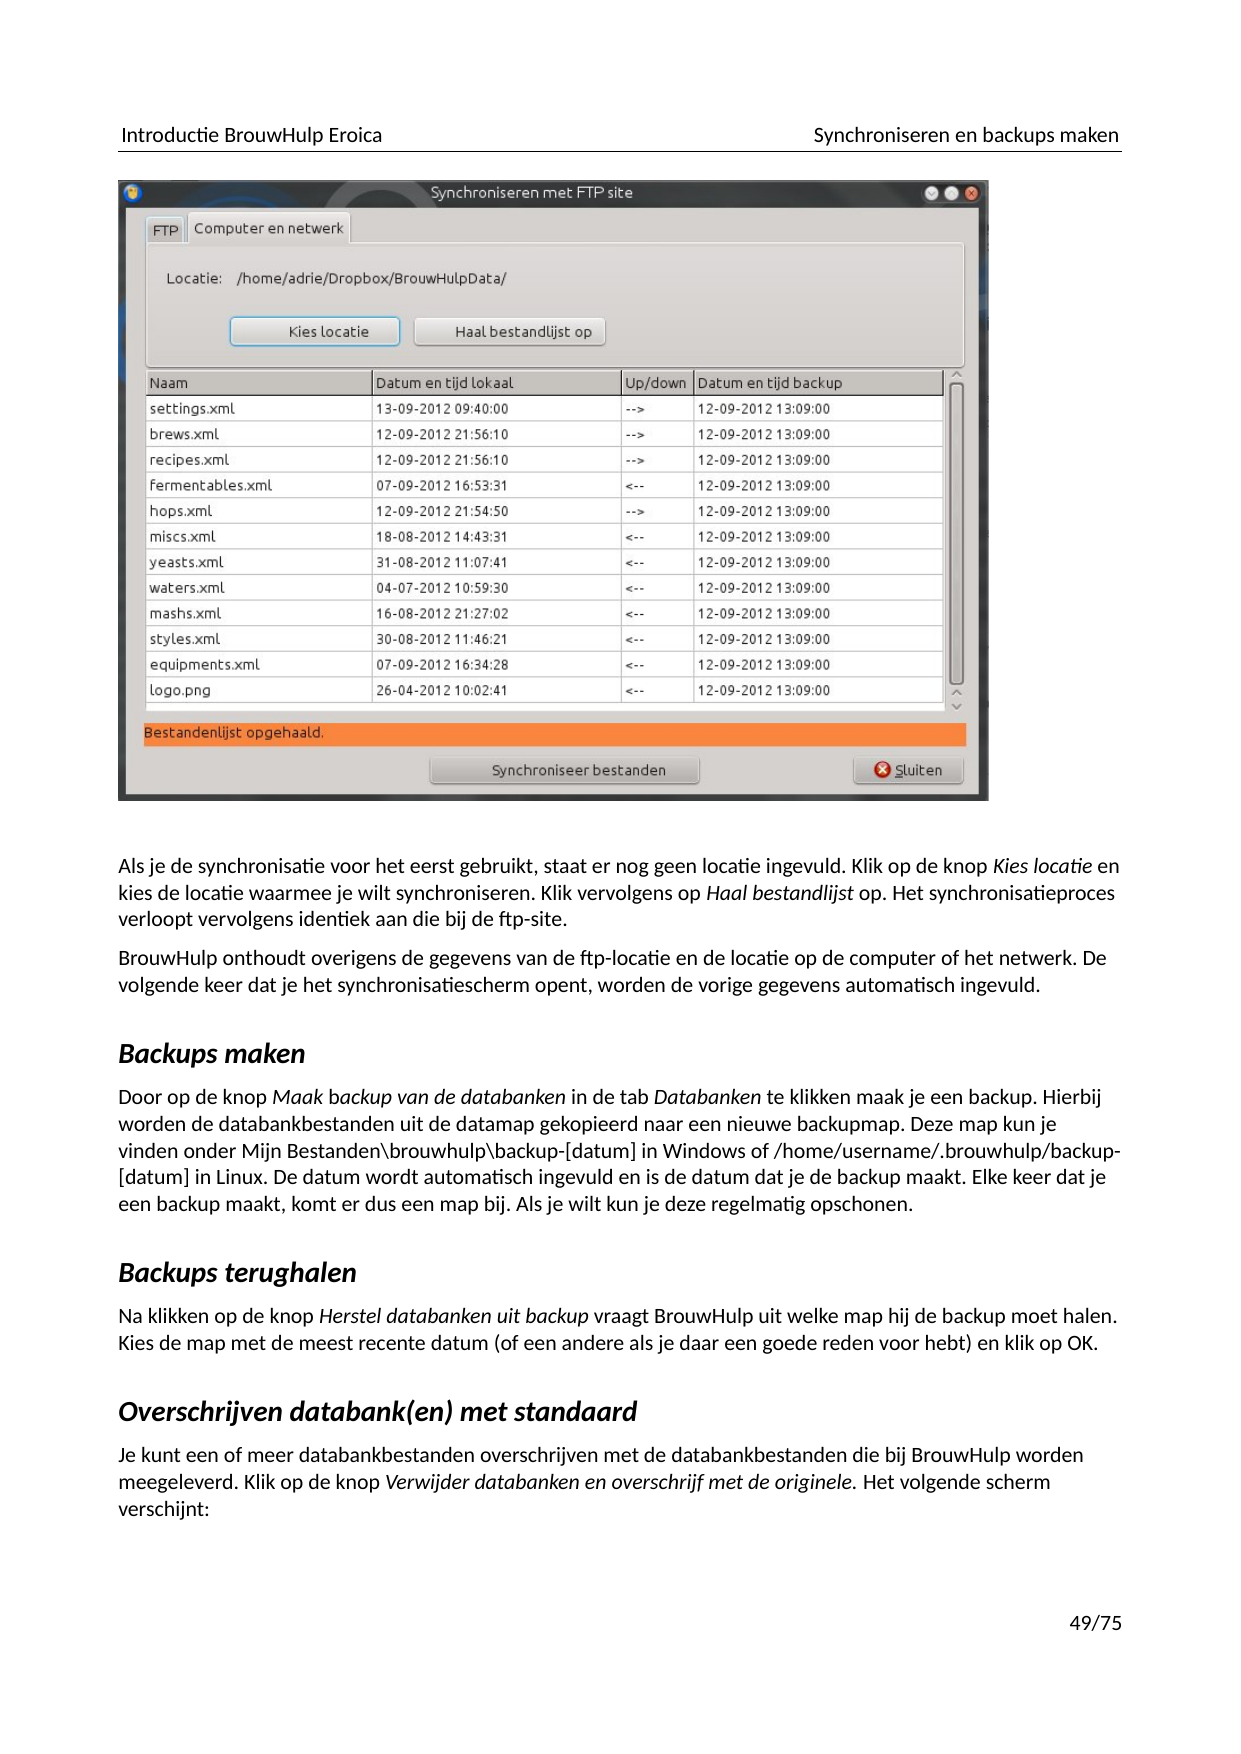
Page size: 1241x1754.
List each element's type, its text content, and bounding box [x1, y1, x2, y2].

subtitle Backups maken [118, 1035, 1122, 1071]
subtitle Overschrijven databank(en) met standaard [118, 1393, 1122, 1429]
picture [118, 180, 989, 801]
text Als je de synchronisatie voor het eerst gebruikt, staat er nog geen locatie ingevuld. Klik op de knop Kies locatie en kies de locatie waarmee je wilt synchroniseren. Klik vervolgens op Haal bestandlijst op. Het synchronisatieproces verloopt vervolgens identiek aan die bij de ftp-site. [118, 852, 1122, 932]
text BrouwHulp onthoudt overigens de gegevens van de ftp-locatie en de locatie op de computer of het netwerk. De volgende keer dat je het synchronisatiescherm opent, worden de vorige gegevens automatisch ingevuld. [118, 944, 1122, 998]
subtitle Backups terughalen [118, 1254, 1122, 1290]
text Je kunt een of meer databankbestanden overschrijven met de databankbestanden die bij BrouwHulp worden meegeleverd. Klik op de knop Verwijder databanken en overschrijf met de originele. Het volgende scherm verschijnt: [118, 1441, 1122, 1521]
text Na klikken op de knop Herstel databanken uit backup vraagt BrouwHulp uit welke map hij de backup moet halen. Kies de map met de meest recente datum (of een andere als je daar een goede reden voor hebt) en klik op OK. [118, 1302, 1122, 1356]
text Door op de knop Maak backup van de databanken in de tab Databanken te klikken maak je een backup. Hierbij worden de databankbestanden uit de datamap gekopieerd naar een nieuwe backupmap. Deze map kun je vinden onder Mijn Bestanden\brouwhulp\backup-[datum] in Windows of /home/username/.brouwhulp/backup-[datum] in Linux. De datum wordt automatisch ingevuld en is de datum dat je de backup maakt. Elke keer dat je een backup maakt, komt er dus een map bij. Als je wilt kun je deze regelmatig opschonen. [118, 1083, 1122, 1217]
